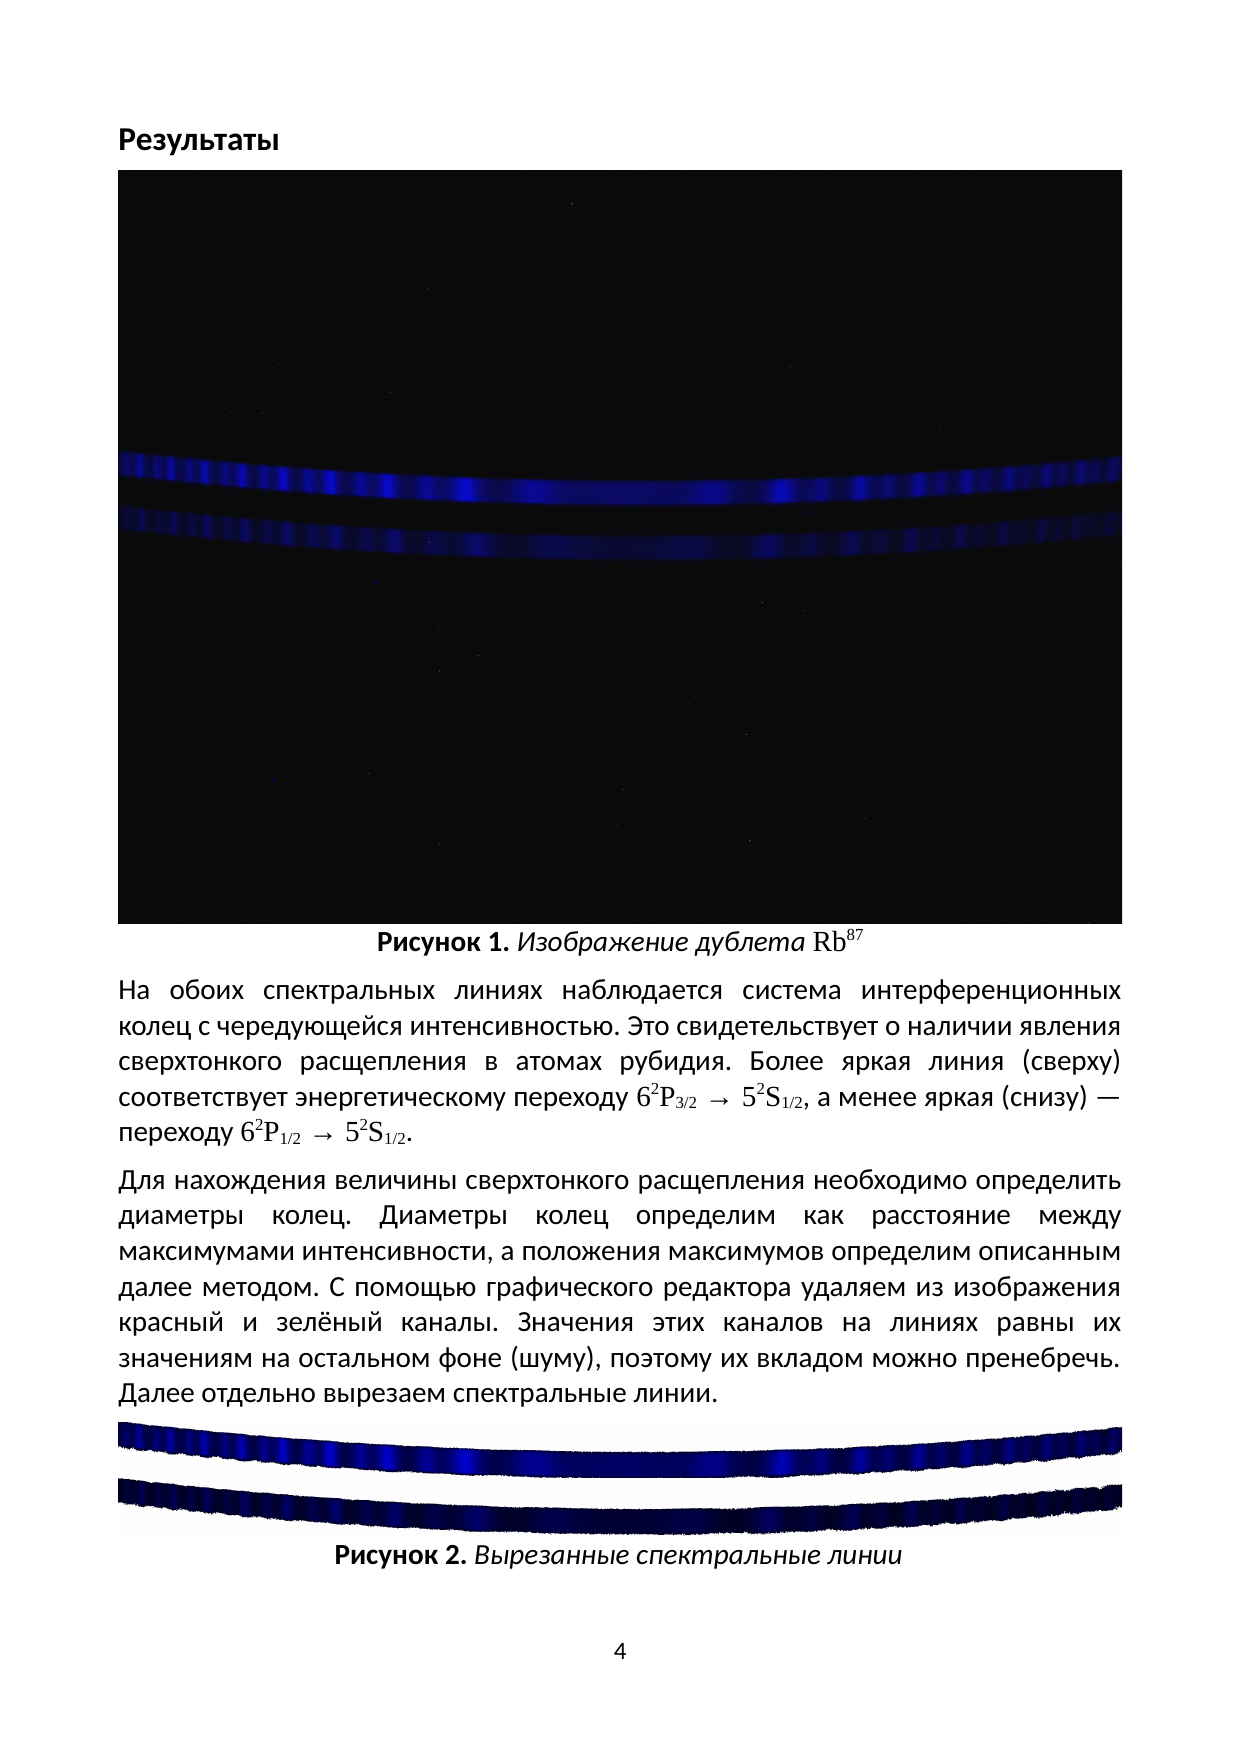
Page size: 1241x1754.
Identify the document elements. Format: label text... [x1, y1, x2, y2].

text На обоих спектральных линиях наблюдается система интерференционных колец с чередующейся интенсивностью. Это свидетельствует о наличии явления сверхтонкого расщепления в атомах рубидия. Более яркая линия (сверху) соответствует энергетическому переходу 62P3/2 → 52S1/2, а менее яркая (снизу) — переходу 62P1/2 → 52S1/2. [118, 971, 1122, 1149]
text Для нахождения величины сверхтонкого расщепления необходимо определить диаметры колец. Диаметры колец определим как расстояние между максимумами интенсивности, а положения максимумов определим описанным далее методом. С помощью графического редактора удаляем из изображения красный и зелёный каналы. Значения этих каналов на линиях равны их значениям на остальном фоне (шуму), поэтому их вкладом можно пренебречь. Далее отдельно вырезаем спектральные линии. [118, 1161, 1122, 1410]
picture [118, 170, 1123, 924]
text Рисунок 2. Вырезанные спектральные линии [118, 1536, 1122, 1571]
subtitle Результаты [118, 118, 1122, 159]
picture [118, 1422, 1123, 1536]
text Рисунок 1. Изображение дублета Rb87 [118, 924, 1122, 959]
